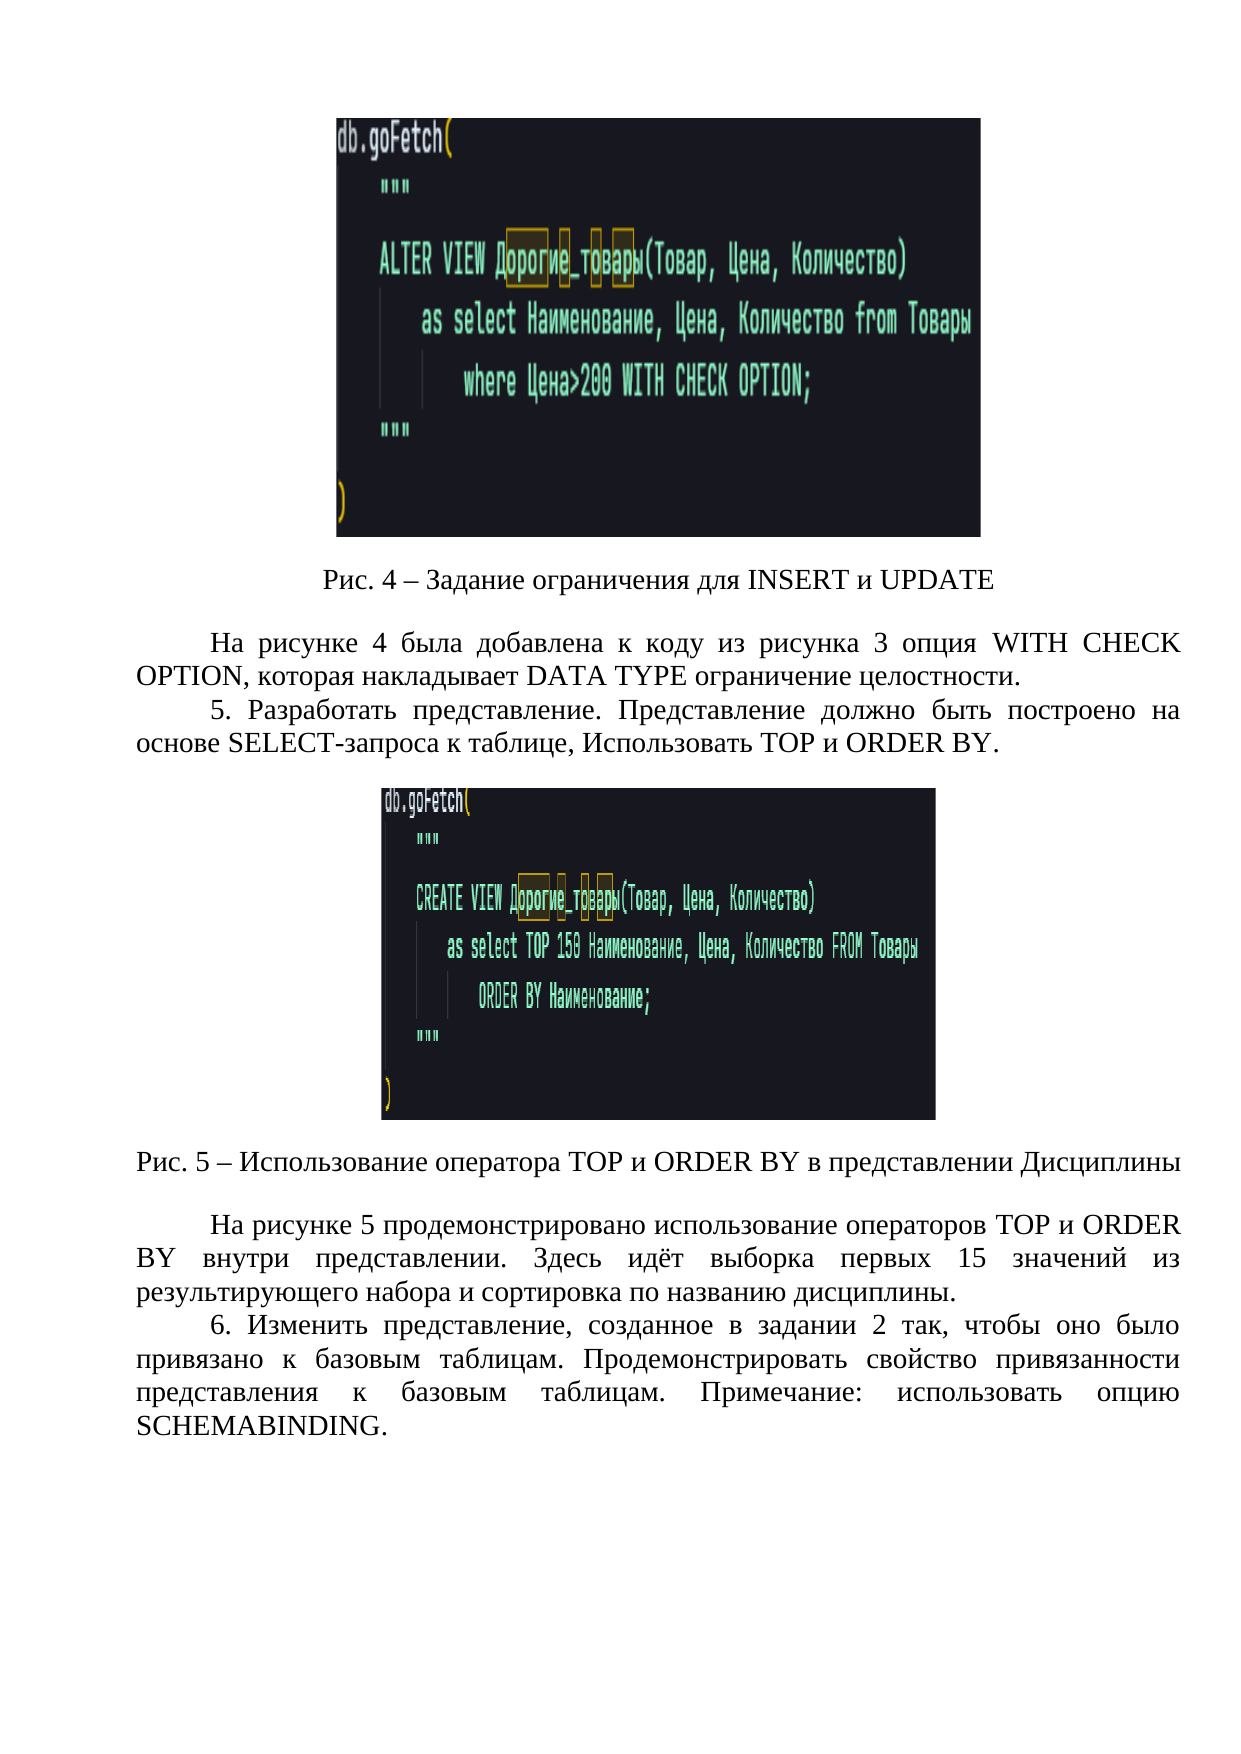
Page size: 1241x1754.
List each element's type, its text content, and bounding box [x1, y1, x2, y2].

picture [381, 788, 936, 1120]
text 6. Изменить представление, созданное в задании 2 так, чтобы оно было привязано к базовым таблицам. Продемонстрировать свойство привязанности представления к базовым таблицам. Примечание: использовать опцию SCHEMABINDING. [136, 1307, 1181, 1442]
picture [336, 118, 981, 537]
text Рис. 5 – Использование оператора TOP и ORDER BY в представлении Дисциплины [136, 1144, 1181, 1178]
text Рис. 4 – Задание ограничения для INSERT и UPDATE [136, 562, 1181, 596]
text 5. Разработать представление. Представление должно быть построено на основе SELECT-запроса к таблице, Использовать TOP и ORDER BY. [136, 692, 1181, 759]
text На рисунке 5 продемонстрировано использование операторов TOP и ORDER BY внутри представлении. Здесь идёт выборка первых 15 значений из результирующего набора и сортировка по названию дисциплины. [136, 1207, 1181, 1307]
text На рисунке 4 была добавлена к коду из рисунка 3 опция WITH CHECK OPTION, которая накладывает DATA TYPE ограничение целостности. [136, 625, 1181, 692]
